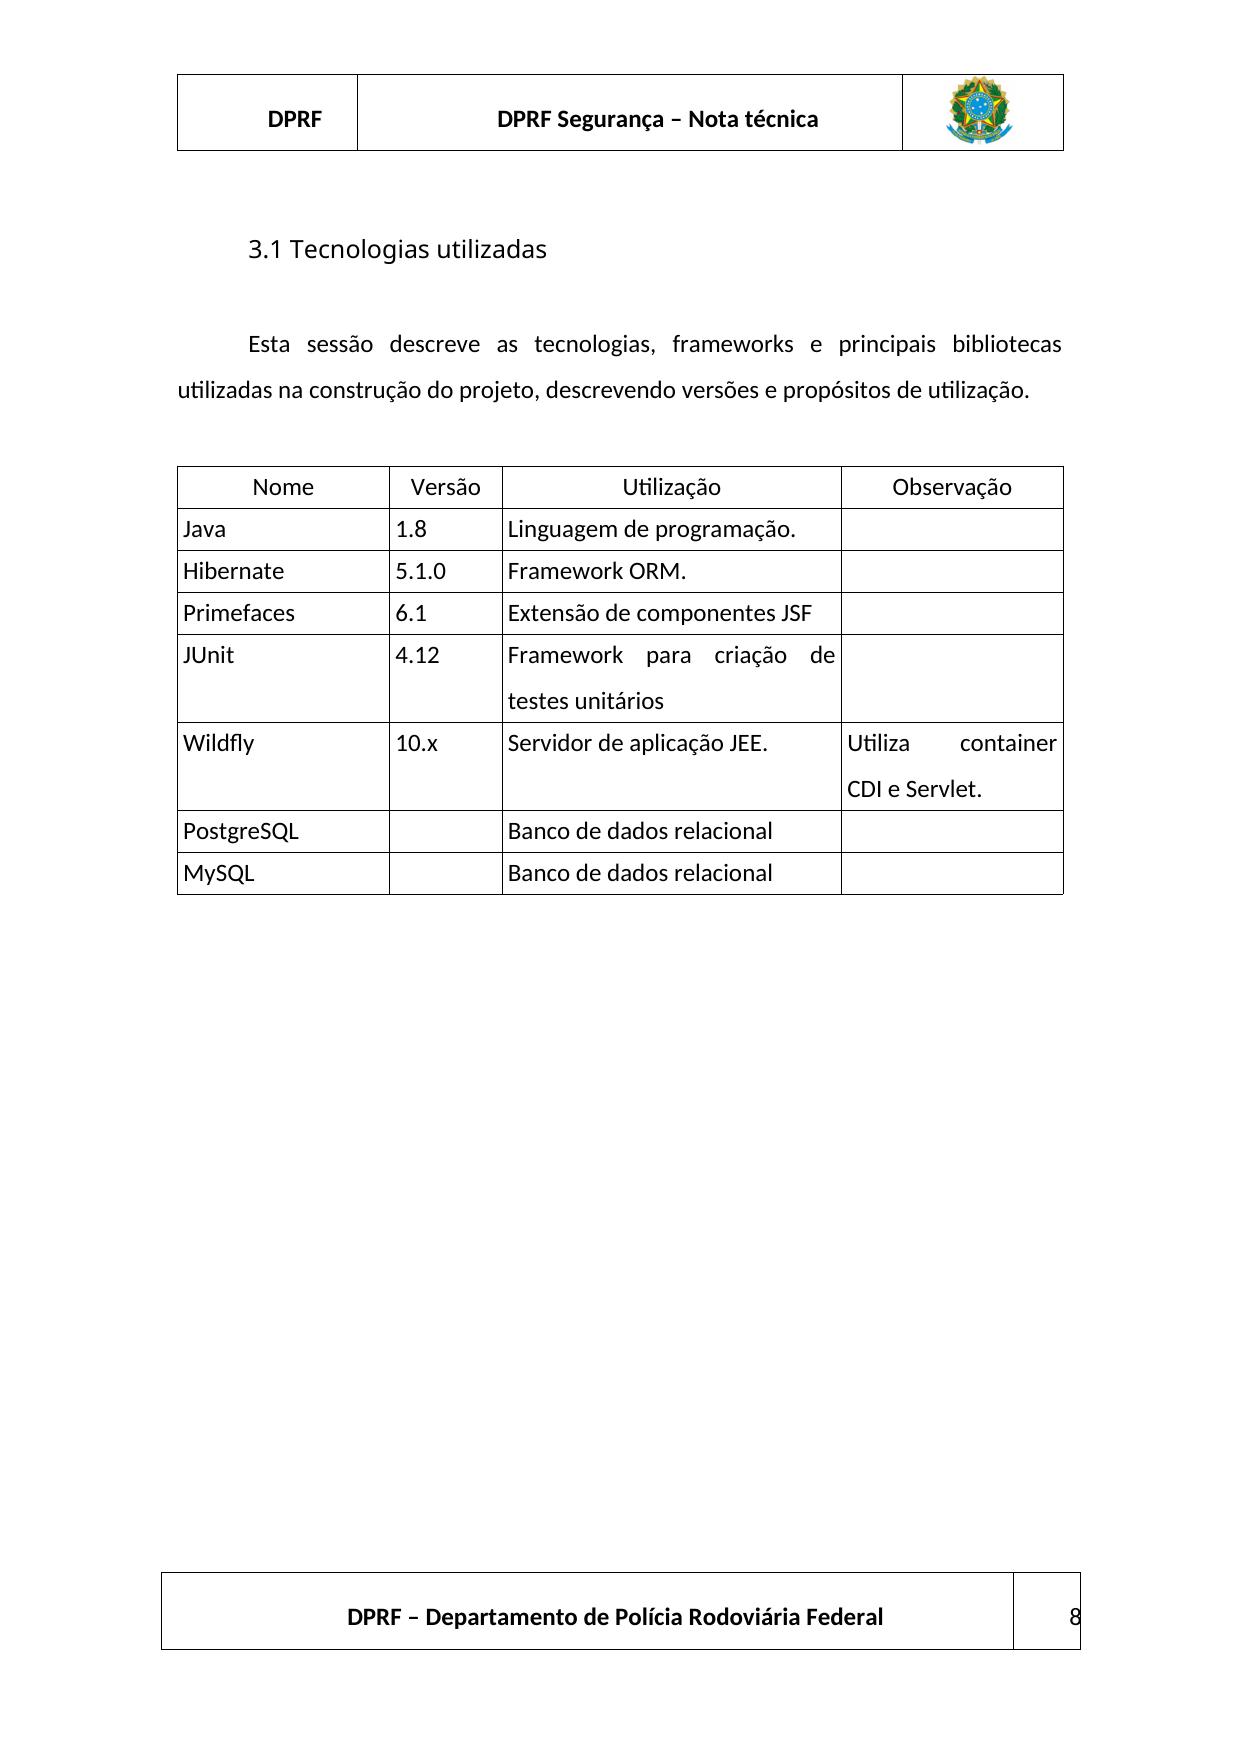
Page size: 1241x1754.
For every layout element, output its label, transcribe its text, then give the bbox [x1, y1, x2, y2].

table_cell Utiliza container CDI e Servlet. [842, 723, 1063, 809]
table_cell [390, 811, 502, 852]
table_header Nome [178, 467, 389, 508]
table_header Versão [390, 467, 502, 508]
table_cell Primefaces [178, 593, 389, 634]
table_cell [842, 551, 1063, 592]
table_cell [390, 853, 502, 894]
table_cell JUnit [178, 635, 389, 722]
table_cell 1.8 [390, 509, 502, 550]
table_cell [842, 593, 1063, 634]
table_cell 10.x [390, 723, 502, 809]
table_cell Java [178, 509, 389, 550]
table_cell [842, 635, 1063, 722]
subtitle 3.1 Tecnologias utilizadas [547, 232, 1063, 266]
table_cell Wildfly [178, 723, 389, 809]
table_cell Linguagem de programação. [503, 509, 841, 550]
table_cell [842, 811, 1063, 852]
table_cell 6.1 [390, 593, 502, 634]
table_cell PostgreSQL [178, 811, 389, 852]
table_cell Hibernate [178, 551, 389, 592]
table_cell [842, 509, 1063, 550]
table_cell Servidor de aplicação JEE. [503, 723, 841, 809]
table_cell 4.12 [390, 635, 502, 722]
picture [944, 75, 1020, 149]
table_cell [842, 853, 1063, 894]
table_cell Framework para criação de testes unitários [503, 635, 841, 722]
table_header Observação [842, 467, 1063, 508]
text Esta sessão descreve as tecnologias, frameworks e principais bibliotecas utilizadas na construção do projeto, descrevendo versões e propósitos de utilização. [177, 328, 1063, 404]
table_cell Extensão de componentes JSF [503, 593, 841, 634]
table_cell MySQL [178, 853, 389, 894]
table_cell Banco de dados relacional [503, 853, 841, 894]
table_header Utilização [503, 467, 841, 508]
table_cell Framework ORM. [503, 551, 841, 592]
table_cell 5.1.0 [390, 551, 502, 592]
table_cell Banco de dados relacional [503, 811, 841, 852]
